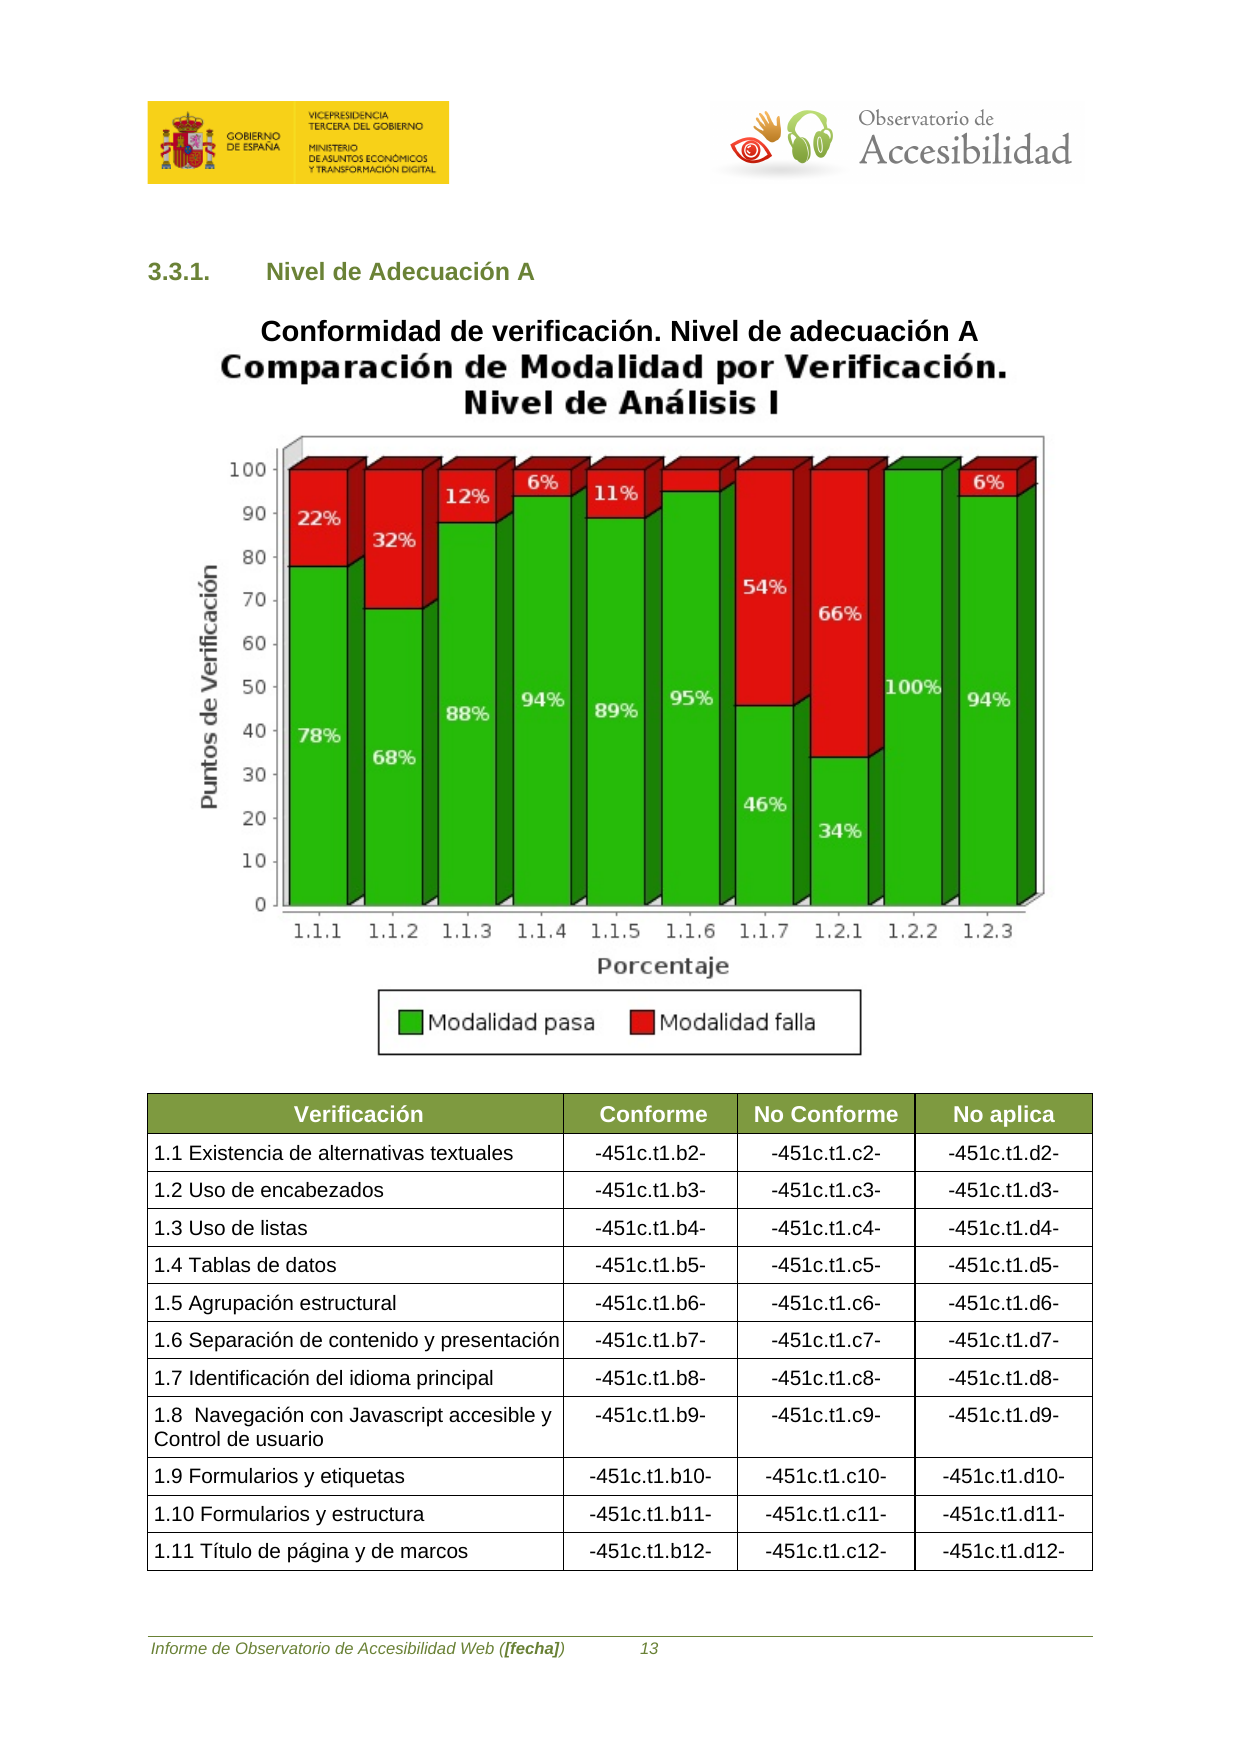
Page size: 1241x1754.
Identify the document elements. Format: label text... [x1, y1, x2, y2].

table_cell -451c.t1.d7- [916, 1322, 1092, 1358]
table_cell -451c.t1.c9- [738, 1397, 914, 1457]
table_cell -451c.t1.d9- [916, 1397, 1092, 1457]
table_cell 1.4 Tablas de datos [148, 1247, 563, 1283]
table_cell -451c.t1.b10- [564, 1458, 737, 1494]
table_header Verificación [148, 1094, 563, 1133]
table_cell -451c.t1.c3- [738, 1172, 914, 1208]
table_cell 1.2 Uso de encabezados [148, 1172, 563, 1208]
table_cell -451c.t1.b5- [564, 1247, 737, 1283]
table_cell -451c.t1.d11- [916, 1496, 1092, 1532]
table_cell -451c.t1.c8- [738, 1359, 914, 1396]
table_cell 1.11 Título de página y de marcos [148, 1533, 563, 1569]
table_cell 1.10 Formularios y estructura [148, 1496, 563, 1532]
table_header No Conforme [738, 1094, 914, 1133]
text Conformidad de verificación. Nivel de adecuación A [148, 314, 1092, 347]
table_cell -451c.t1.c7- [738, 1322, 914, 1358]
table_cell -451c.t1.b2- [564, 1134, 737, 1171]
table_cell -451c.t1.b9- [564, 1397, 737, 1457]
picture [710, 101, 1086, 184]
table_cell -451c.t1.d4- [916, 1209, 1092, 1246]
table_cell 1.8 Navegación con Javascript accesible y Control de usuario [148, 1397, 563, 1457]
picture [147, 101, 450, 184]
table_cell -451c.t1.c4- [738, 1209, 914, 1246]
table_header Conforme [564, 1094, 737, 1133]
table_cell -451c.t1.d3- [916, 1172, 1092, 1208]
table_cell -451c.t1.c10- [738, 1458, 914, 1494]
table_cell 1.5 Agrupación estructural [148, 1284, 563, 1321]
table_cell -451c.t1.d10- [916, 1458, 1092, 1494]
table_cell 1.9 Formularios y etiquetas [148, 1458, 563, 1494]
table_cell -451c.t1.d6- [916, 1284, 1092, 1321]
table_cell 1.7 Identificación del idioma principal [148, 1359, 563, 1396]
table_cell -451c.t1.b7- [564, 1322, 737, 1358]
table_cell -451c.t1.c5- [738, 1247, 914, 1283]
table_cell -451c.t1.d8- [916, 1359, 1092, 1396]
table_cell -451c.t1.d2- [916, 1134, 1092, 1171]
table_cell 1.6 Separación de contenido y presentación [148, 1322, 563, 1358]
table_cell -451c.t1.b11- [564, 1496, 737, 1532]
subtitle Nivel de Adecuación A [148, 257, 1092, 286]
table_cell -451c.t1.d5- [916, 1247, 1092, 1283]
table_header No aplica [916, 1094, 1092, 1133]
table_cell -451c.t1.c6- [738, 1284, 914, 1321]
table_cell -451c.t1.b12- [564, 1533, 737, 1569]
table_cell 1.1 Existencia de alternativas textuales [148, 1134, 563, 1171]
table_cell -451c.t1.c11- [738, 1496, 914, 1532]
table_cell -451c.t1.c12- [738, 1533, 914, 1569]
table_cell -451c.t1.b3- [564, 1172, 737, 1208]
table_cell -451c.t1.b4- [564, 1209, 737, 1246]
picture [178, 347, 1062, 1057]
table_cell 1.3 Uso de listas [148, 1209, 563, 1246]
table_cell -451c.t1.c2- [738, 1134, 914, 1171]
table_cell -451c.t1.b6- [564, 1284, 737, 1321]
table_cell -451c.t1.d12- [916, 1533, 1092, 1569]
table_cell -451c.t1.b8- [564, 1359, 737, 1396]
